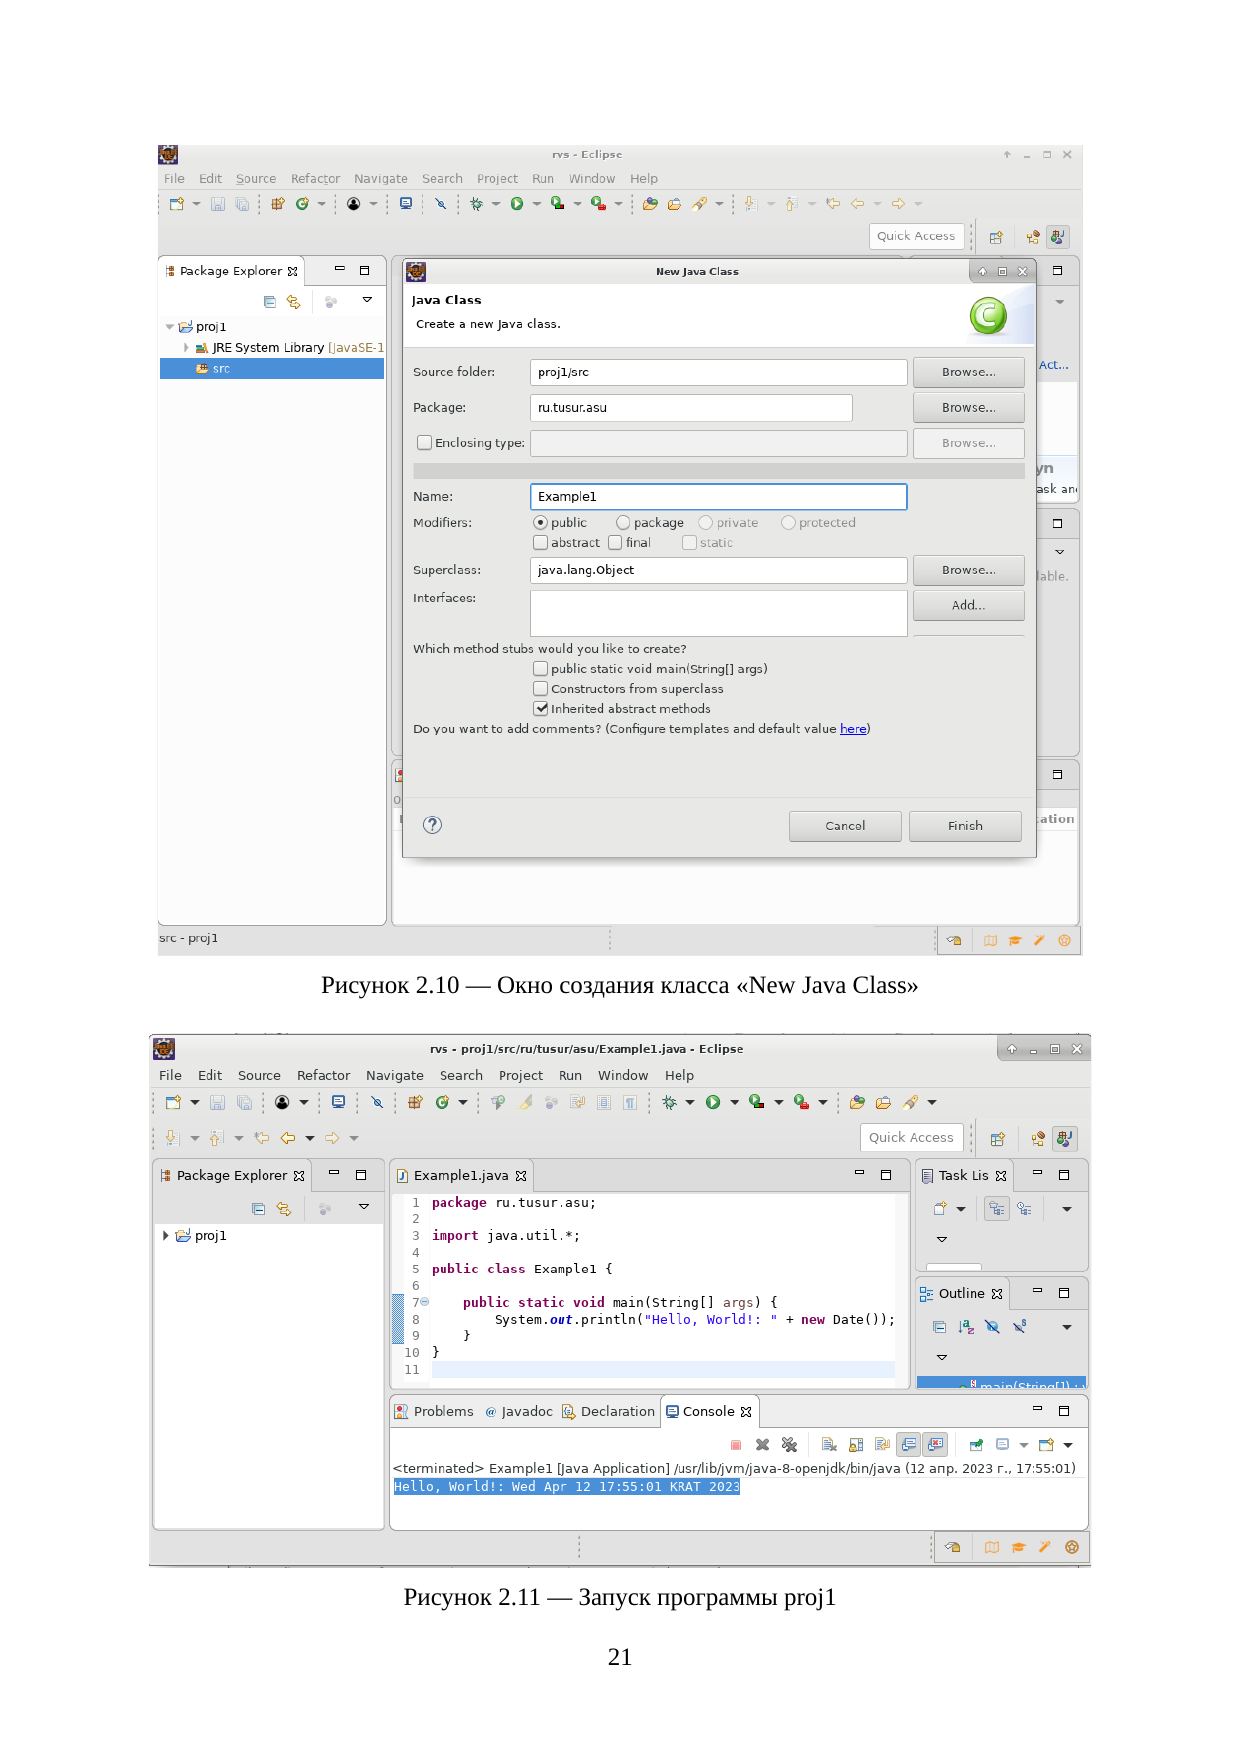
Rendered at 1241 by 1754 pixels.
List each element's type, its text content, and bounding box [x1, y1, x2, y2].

text Рисунок 2.11 — Запуск программы proj1 [118, 1013, 1122, 1611]
picture [149, 1033, 1092, 1568]
text Рисунок 2.10 — Окно создания класса «New Java Class» [118, 142, 1122, 998]
picture [157, 145, 1083, 956]
